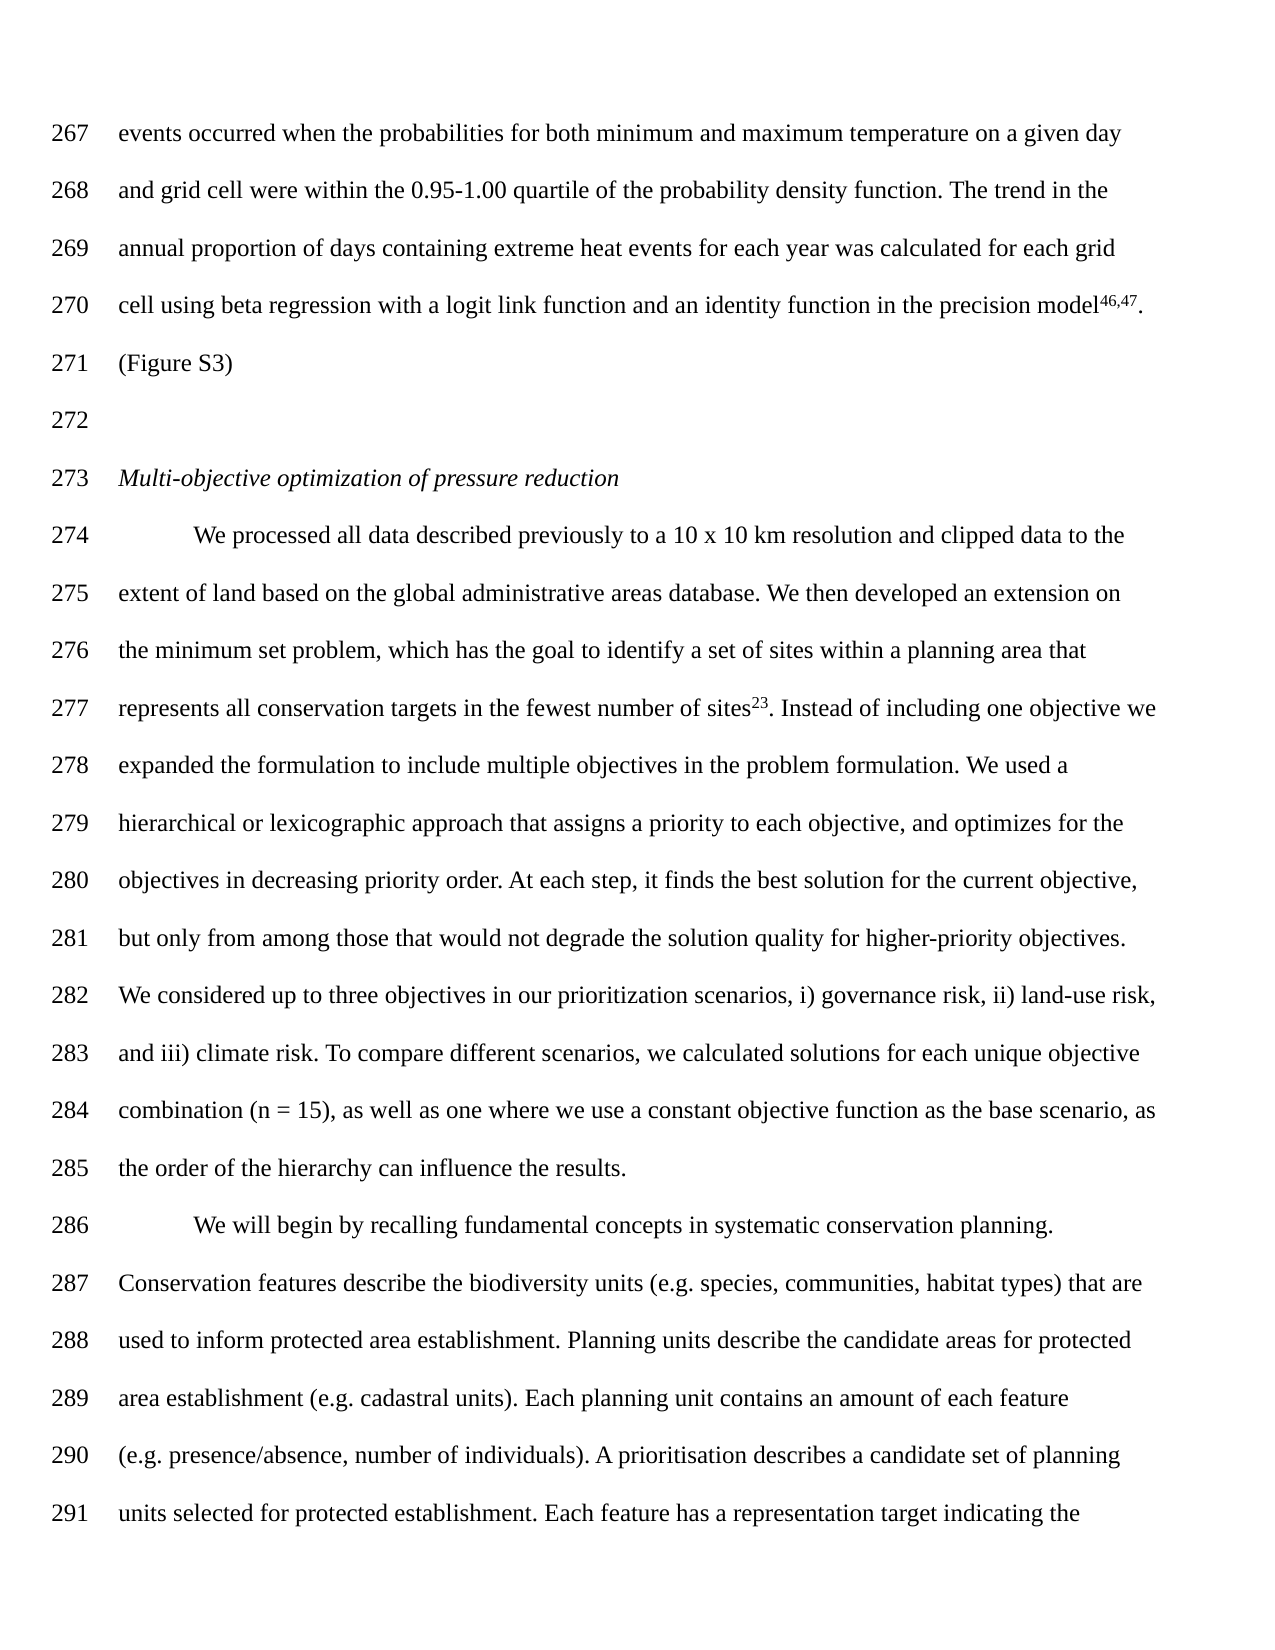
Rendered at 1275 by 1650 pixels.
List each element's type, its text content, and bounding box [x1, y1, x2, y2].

text Multi-objective optimization of pressure reduction [118, 463, 1157, 492]
text events occurred when the probabilities for both minimum and maximum temperature on a given day and grid cell were within the 0.95-1.00 quartile of the probability density function. The trend in the annual proportion of days containing extreme heat events for each year was calculated for each grid cell using beta regression with a logit link function and an identity function in the precision model46,47. (Figure S3) [118, 118, 1157, 377]
text We processed all data described previously to a 10 x 10 km resolution and clipped data to the extent of land based on the global administrative areas database. We then developed an extension on the minimum set problem, which has the goal to identify a set of sites within a planning area that represents all conservation targets in the fewest number of sites23. Instead of including one objective we expanded the formulation to include multiple objectives in the problem formulation. We used a hierarchical or lexicographic approach that assigns a priority to each objective, and optimizes for the objectives in decreasing priority order. At each step, it finds the best solution for the current objective, but only from among those that would not degrade the solution quality for higher-priority objectives. We considered up to three objectives in our prioritization scenarios, i) governance risk, ii) land-use risk, and iii) climate risk. To compare different scenarios, we calculated solutions for each unique objective combination (n = 15), as well as one where we use a constant objective function as the base scenario, as the order of the hierarchy can influence the results. [118, 521, 1157, 1182]
text units selected for protected establishment. Each feature has a representation target indicating the [118, 1498, 1157, 1527]
text We will begin by recalling fundamental concepts in systematic conservation planning. Conservation features describe the biodiversity units (e.g. species, communities, habitat types) that are used to inform protected area establishment. Planning units describe the candidate areas for protected [118, 1211, 1157, 1354]
text (e.g. presence/absence, number of individuals). A prioritisation describes a candidate set of planning [118, 1441, 1157, 1469]
text area establishment (e.g. cadastral units). Each planning unit contains an amount of each feature [118, 1383, 1157, 1412]
